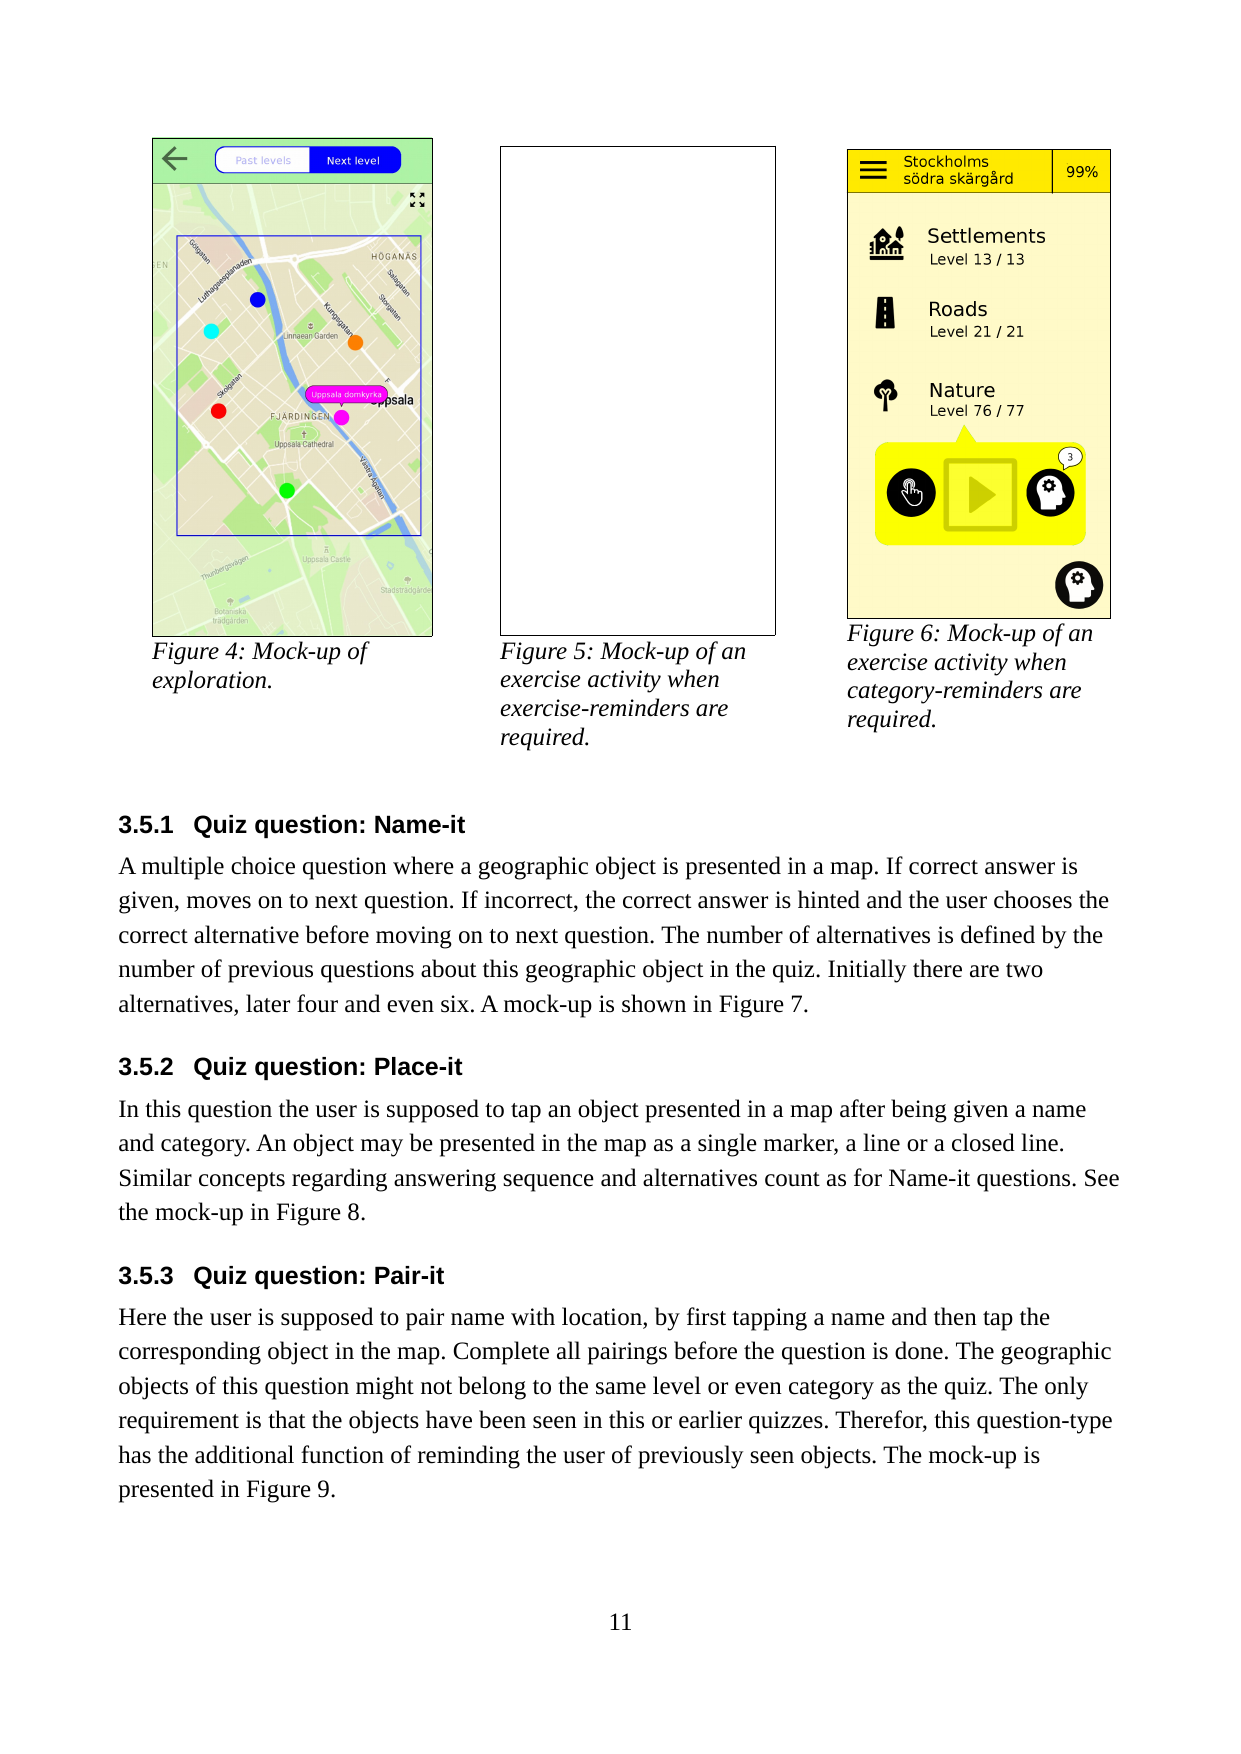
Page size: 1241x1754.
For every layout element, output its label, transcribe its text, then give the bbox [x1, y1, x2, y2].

text A multiple choice question where a geographic object is presented in a map. If correct answer is given, moves on to next question. If incorrect, the correct answer is hinted and the user chooses the correct alternative before moving on to next question. The number of alternatives is defined by the number of previous questions about this geographic object in the quiz. Initially there are two alternatives, later four and even six. A mock-up is shown in Figure 7. [118, 851, 1122, 1017]
picture [153, 139, 432, 636]
text Figure 5: Mock-up of an exercise activity when exercise-reminders are required. [500, 636, 775, 751]
picture [848, 150, 1110, 618]
subtitle Quiz question: Name-it [118, 809, 1122, 838]
text Here the user is supposed to pair name with location, by first tapping a name and then tap the corresponding object in the map. Complete all pairings before the question is done. The geographic objects of this question might not belong to the same level or even category as the quiz. The only requirement is that the objects have been seen in this or earlier quizzes. Therefor, this question-type has the additional function of reminding the user of previously seen objects. The mock-up is presented in Figure 9. [118, 1302, 1122, 1503]
subtitle Quiz question: Pair-it [118, 1261, 1122, 1289]
text Figure 6: Mock-up of an exercise activity when category-reminders are required. [847, 619, 1111, 733]
text [501, 147, 775, 635]
subtitle Quiz question: Place-it [118, 1052, 1122, 1081]
text In this question the user is supposed to tap an object presented in a map after being given a name and category. An object may be presented in the map as a single marker, a line or a closed line. Similar concepts regarding answering sequence and alternatives count as for Name-it questions. See the mock-up in Figure 8. [118, 1094, 1122, 1226]
text Figure 4: Mock-up of exploration. [152, 637, 432, 693]
